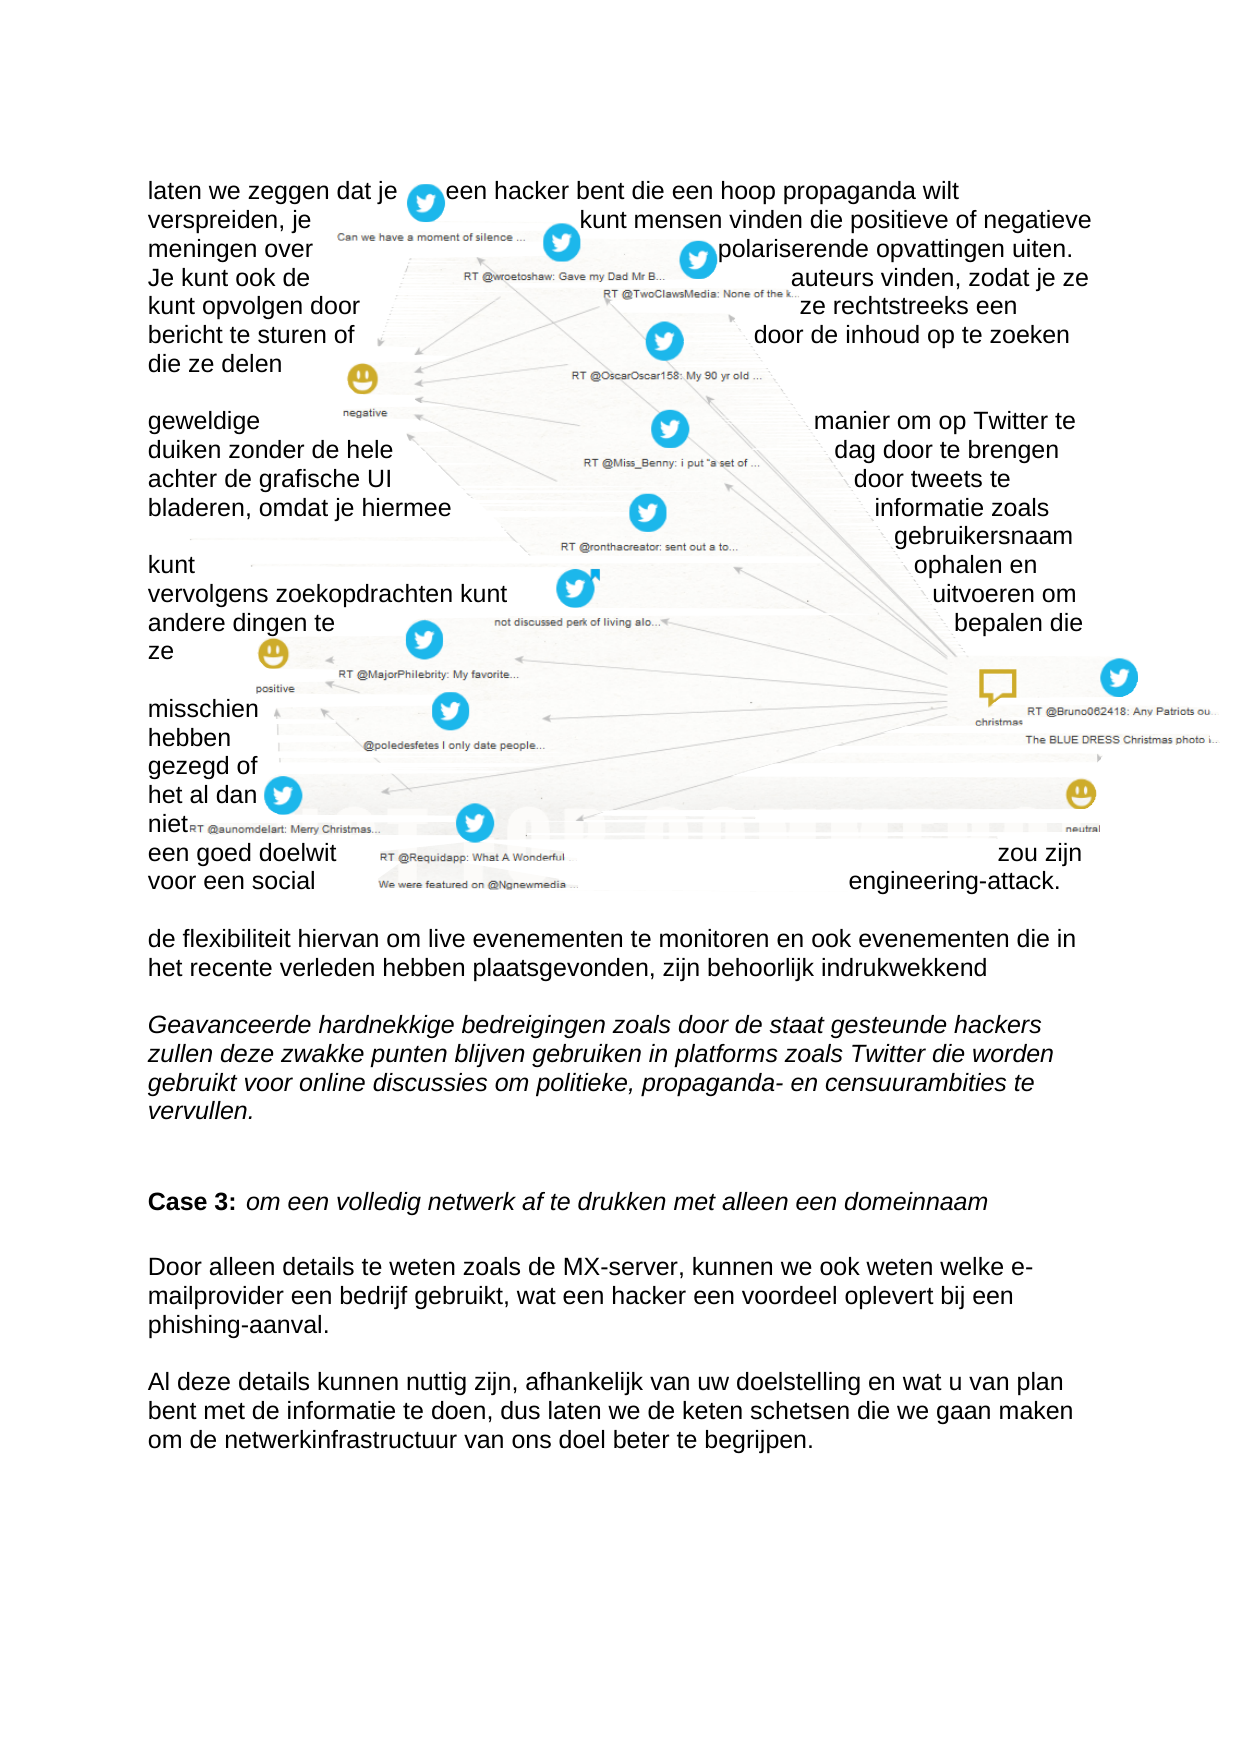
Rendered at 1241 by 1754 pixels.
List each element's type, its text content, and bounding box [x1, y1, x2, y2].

text geweldige manier om op Twitter te duiken zonder de hele dag door te brengen achter de grafische UI door tweets te bladeren, omdat je hiermee informatie zoals gebruikersnaam kunt ophalen en vervolgens zoekopdrachten kunt uitvoeren om andere dingen te bepalen die ze misschien hebben gezegd of het al dan niet een goed doelwit zou zijn voor een social engineering-attack. [148, 406, 1093, 895]
text Geavanceerde hardnekkige bedreigingen zoals door de staat gesteunde hackers zullen deze zwakke punten blijven gebruiken in platforms zoals Twitter die worden gebruikt voor online discussies om politieke, propaganda- en censuurambities te vervullen. [148, 1010, 1093, 1125]
text laten we zeggen dat je een hacker bent die een hoop propaganda wilt verspreiden, je kunt mensen vinden die positieve of negatieve meningen over polariserende opvattingen uiten. Je kunt ook de auteurs vinden, zodat je ze kunt opvolgen door ze rechtstreeks een bericht te sturen of door de inhoud op te zoeken die ze delen [148, 176, 1093, 378]
subtitle Case 3: om een volledig netwerk af te drukken met alleen een domeinnaam [148, 1179, 1093, 1217]
text Al deze details kunnen nuttig zijn, afhankelijk van uw doelstelling en wat u van plan bent met de informatie te doen, dus laten we de keten schetsen die we gaan maken om de netwerkinfrastructuur van ons doel beter te begrijpen. [148, 1367, 1093, 1453]
text de flexibiliteit hiervan om live evenementen te monitoren en ook evenementen die in het recente verleden hebben plaatsgevonden, zijn behoorlijk indrukwekkend [148, 924, 1093, 981]
text Door alleen details te weten zoals de MX-server, kunnen we ook weten welke e-mailprovider een bedrijf gebruikt, wat een hacker een voordeel oplevert bij een phishing-aanval. [148, 1252, 1093, 1338]
